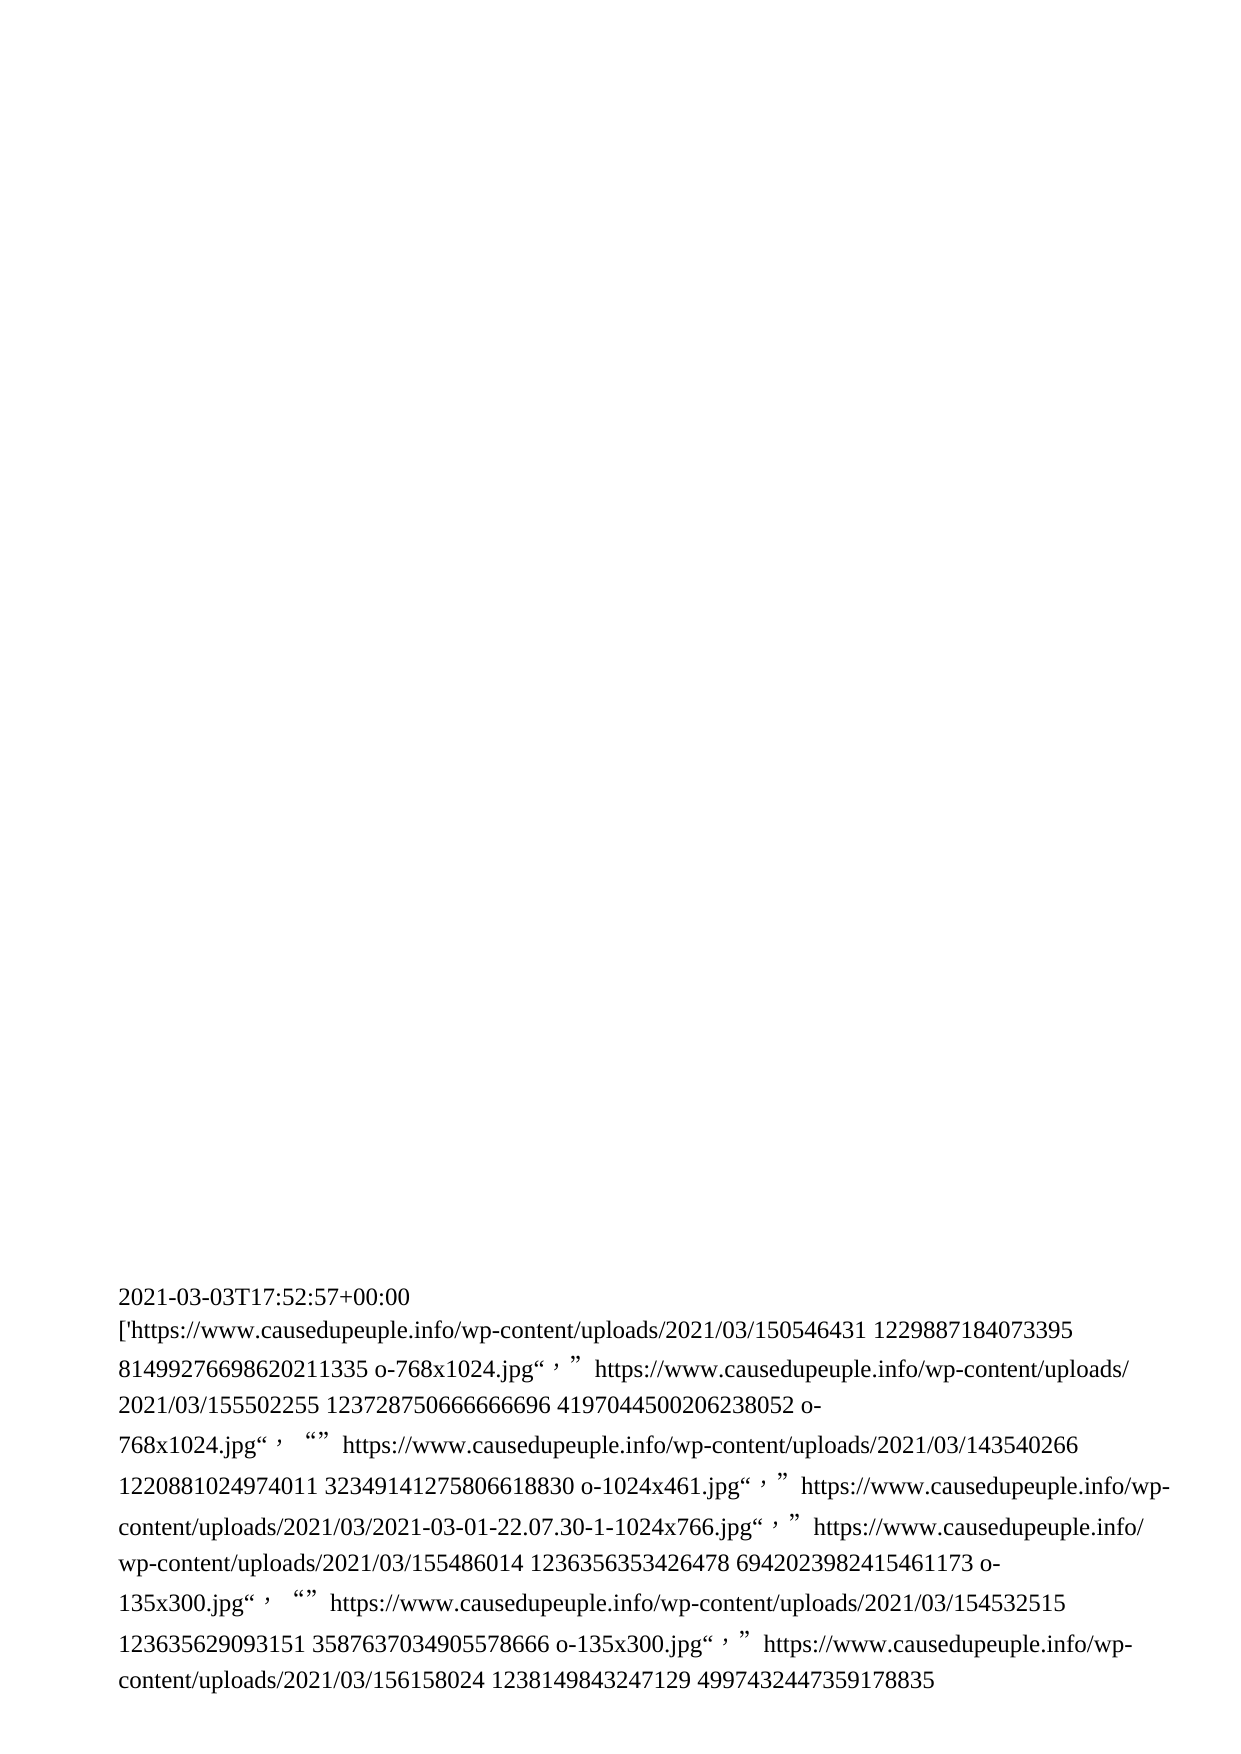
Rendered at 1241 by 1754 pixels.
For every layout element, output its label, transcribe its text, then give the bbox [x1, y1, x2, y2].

text 2021-03-03T17:52:57+00:00 ['https://www.causedupeuple.info/wp-content/uploads/2021/03/150546431 1229887184073395 81499276698620211335 o-768x1024.jpg“，”https://www.causedupeuple.info/wp-content/uploads/2021/03/155502255 123728750666666696 4197044500206238052 o-768x1024.jpg“，“”https://www.causedupeuple.info/wp-content/uploads/2021/03/143540266 1220881024974011 32349141275806618830 o-1024x461.jpg“，”https://www.causedupeuple.info/wp-content/uploads/2021/03/2021-03-01-22.07.30-1-1024x766.jpg“，”https://www.causedupeuple.info/wp-content/uploads/2021/03/155486014 1236356353426478 6942023982415461173 o-135x300.jpg“，“”https://www.causedupeuple.info/wp-content/uploads/2021/03/154532515 123635629093151 3587637034905578666 o-135x300.jpg“，”https://www.causedupeuple.info/wp-content/uploads/2021/03/156158024 1238149843247129 4997432447359178835 [118, 1282, 1181, 1693]
